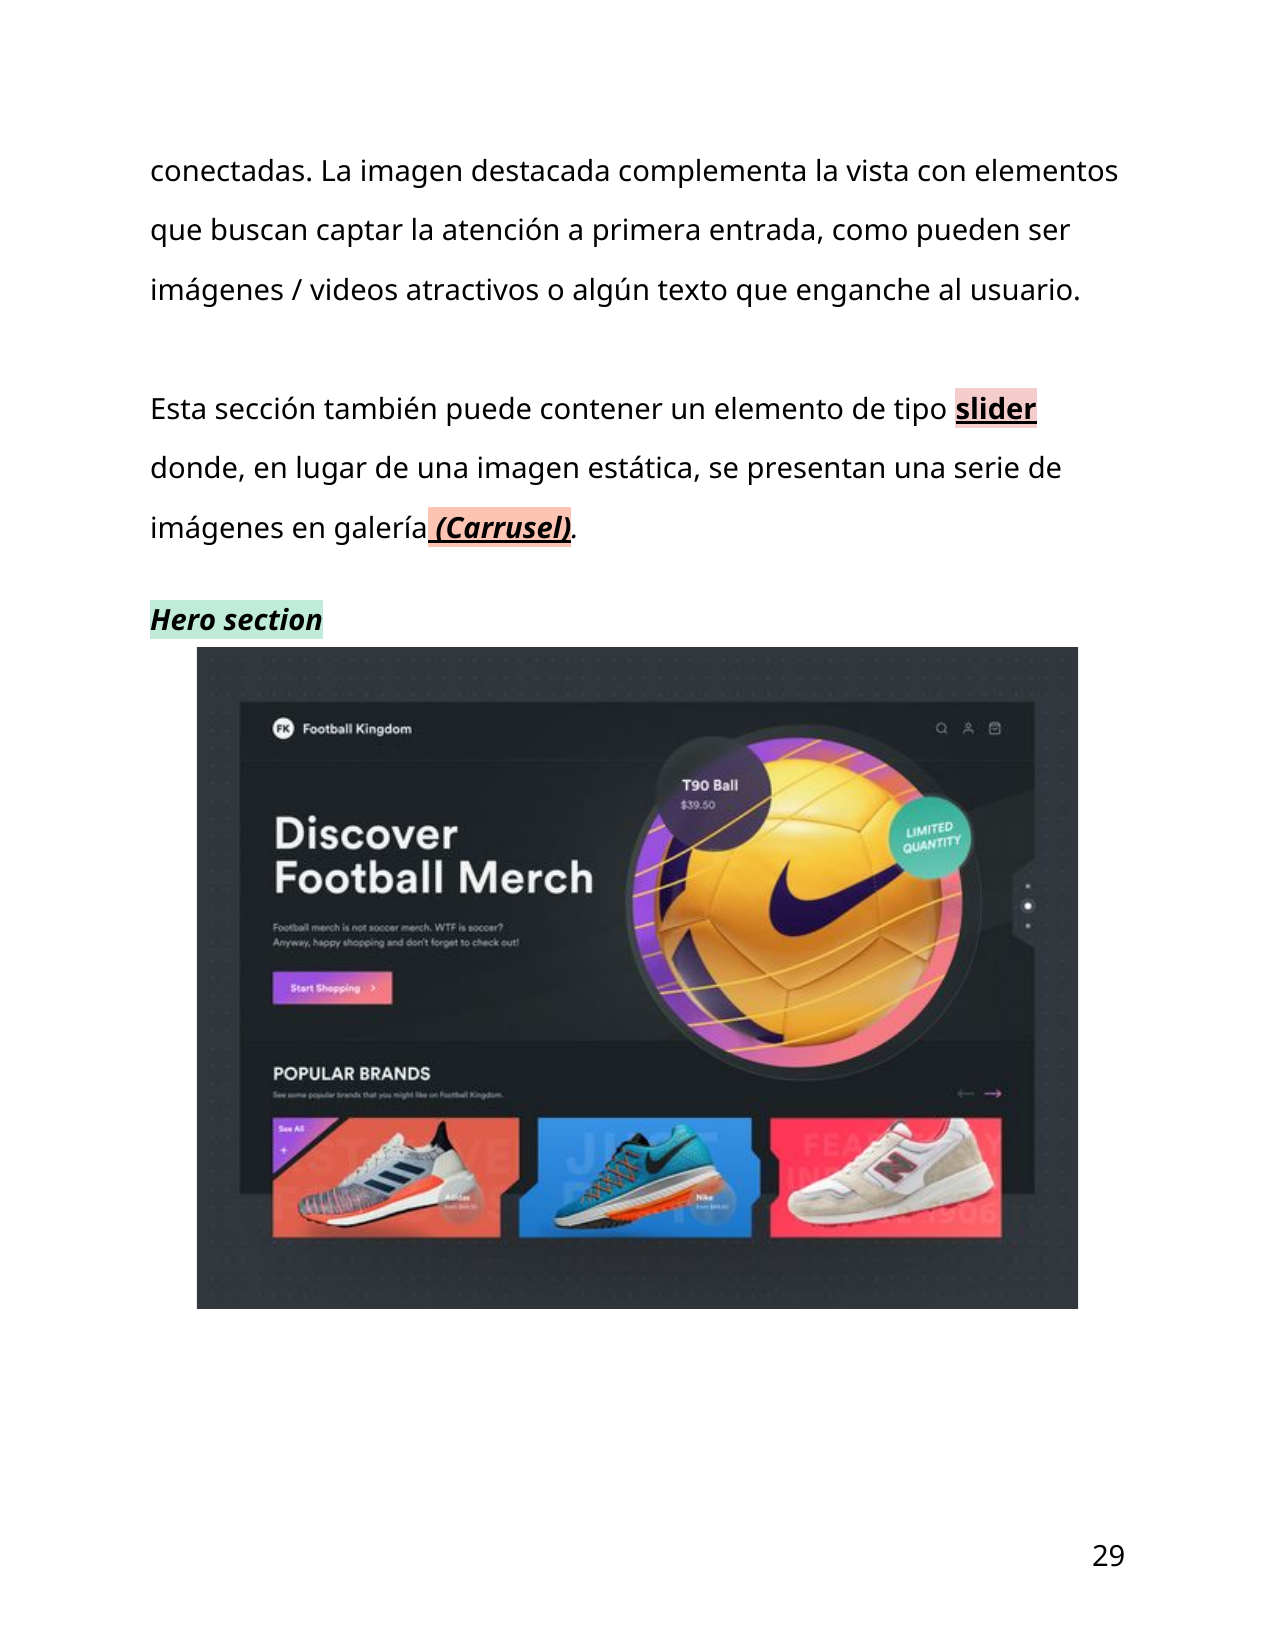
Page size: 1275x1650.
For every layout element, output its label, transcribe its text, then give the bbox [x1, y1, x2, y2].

subtitle Hero section [323, 600, 1125, 639]
picture [196, 647, 1079, 1309]
text Esta sección también puede contener un elemento de tipo slider donde, en lugar de una imagen estática, se presentan una serie de imágenes en galería (Carrusel). [150, 388, 1125, 547]
text conectadas. La imagen destacada complementa la vista con elementos que buscan captar la atención a primera entrada, como pueden ser imágenes / videos atractivos o algún texto que enganche al usuario. [150, 150, 1125, 309]
